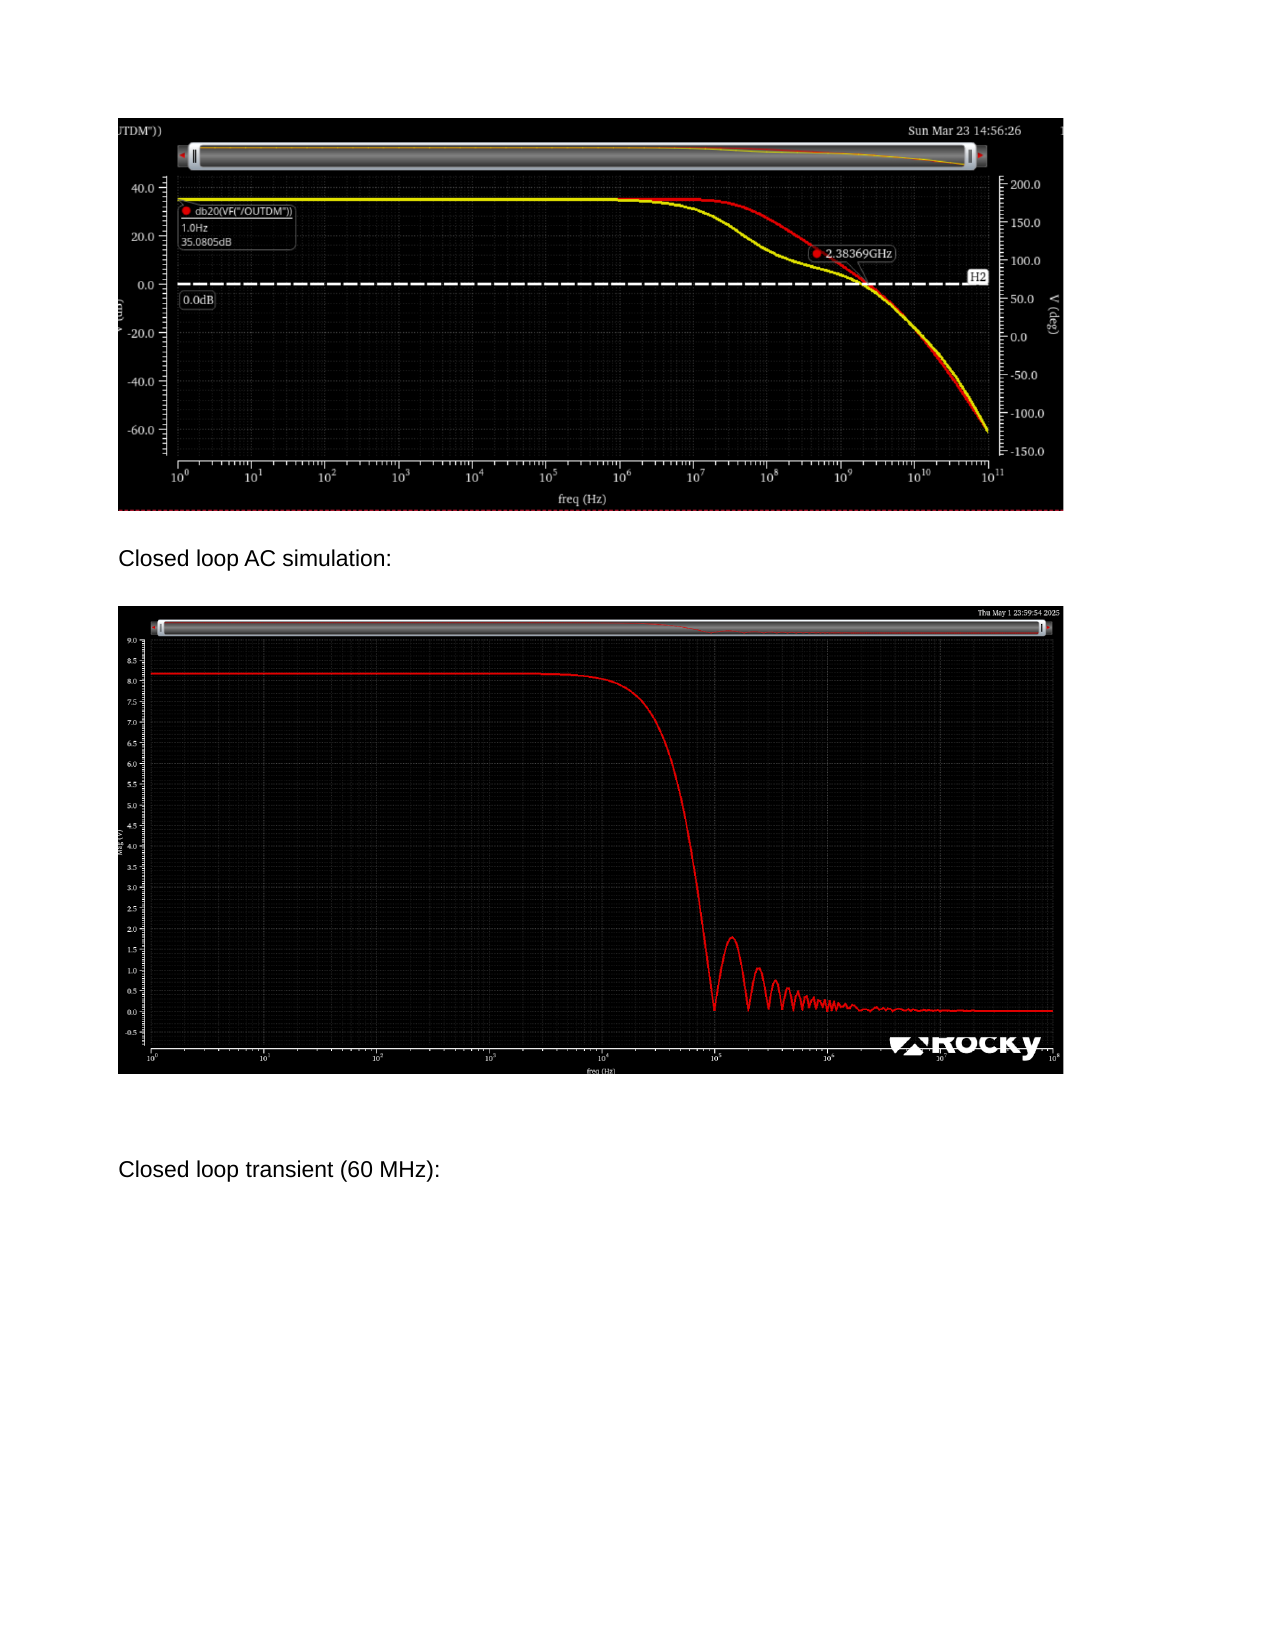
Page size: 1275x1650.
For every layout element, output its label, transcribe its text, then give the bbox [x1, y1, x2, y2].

picture [118, 118, 1064, 511]
text Closed loop AC simulation: [118, 545, 1157, 572]
picture [118, 606, 1064, 1074]
text Closed loop transient (60 MHz): [118, 1156, 1157, 1182]
